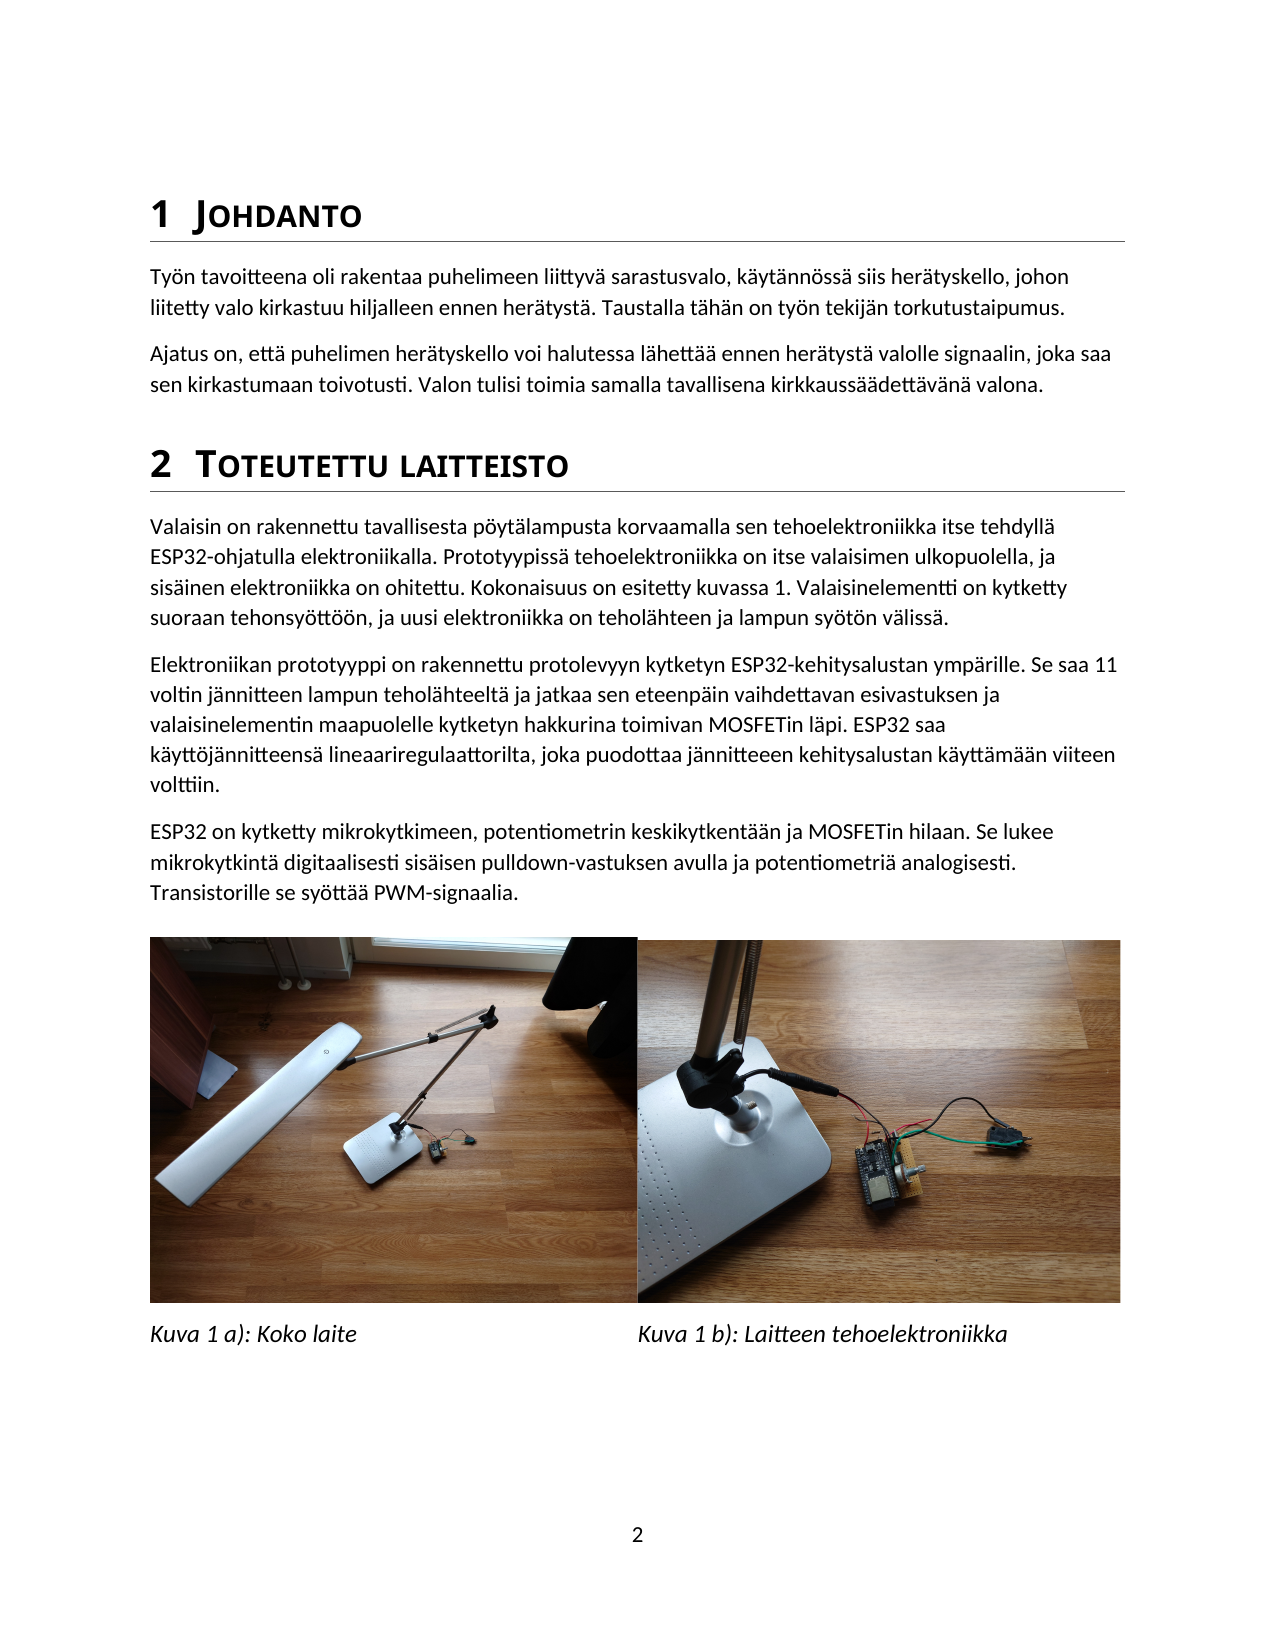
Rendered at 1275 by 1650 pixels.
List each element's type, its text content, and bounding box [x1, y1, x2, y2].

text Valaisin on rakennettu tavallisesta pöytälampusta korvaamalla sen tehoelektroniikka itse tehdyllä ESP32-ohjatulla elektroniikalla. Prototyypissä tehoelektroniikka on itse valaisimen ulkopuolella, ja sisäinen elektroniikka on ohitettu. Kokonaisuus on esitetty kuvassa 1. Valaisinelementti on kytketty suoraan tehonsyöttöön, ja uusi elektroniikka on teholähteen ja lampun syötön välissä. [150, 512, 1125, 631]
text Työn tavoitteena oli rakentaa puhelimeen liittyvä sarastusvalo, käytännössä siis herätyskello, johon liitetty valo kirkastuu hiljalleen ennen herätystä. Taustalla tähän on työn tekijän torkutustaipumus. [150, 262, 1125, 321]
text Elektroniikan prototyyppi on rakennettu protolevyyn kytketyn ESP32-kehitysalustan ympärille. Se saa 11 voltin jännitteen lampun teholähteeltä ja jatkaa sen eteenpäin vaihdettavan esivastuksen ja valaisinelementin maapuolelle kytketyn hakkurina toimivan MOSFETin läpi. ESP32 saa käyttöjännitteensä lineaariregulaattorilta, joka puodottaa jännitteeen kehitysalustan käyttämään viiteen volttiin. [150, 650, 1125, 799]
text Kuva 1 b): Laitteen tehoelektroniikka [638, 1303, 1121, 1348]
text Kuva 1 a): Koko laite [150, 1303, 638, 1348]
subtitle Johdanto [150, 187, 1125, 241]
text ESP32 on kytketty mikrokytkimeen, potentiometrin keskikytkentään ja MOSFETin hilaan. Se lukee mikrokytkintä digitaalisesti sisäisen pulldown-vastuksen avulla ja potentiometriä analogisesti. Transistorille se syöttää PWM-signaalia. [150, 817, 1125, 906]
picture [150, 937, 1121, 1303]
text Ajatus on, että puhelimen herätyskello voi halutessa lähettää ennen herätystä valolle signaalin, joka saa sen kirkastumaan toivotusti. Valon tulisi toimia samalla tavallisena kirkkaussäädettävänä valona. [150, 339, 1125, 398]
subtitle Toteutettu laitteisto [150, 437, 1125, 491]
